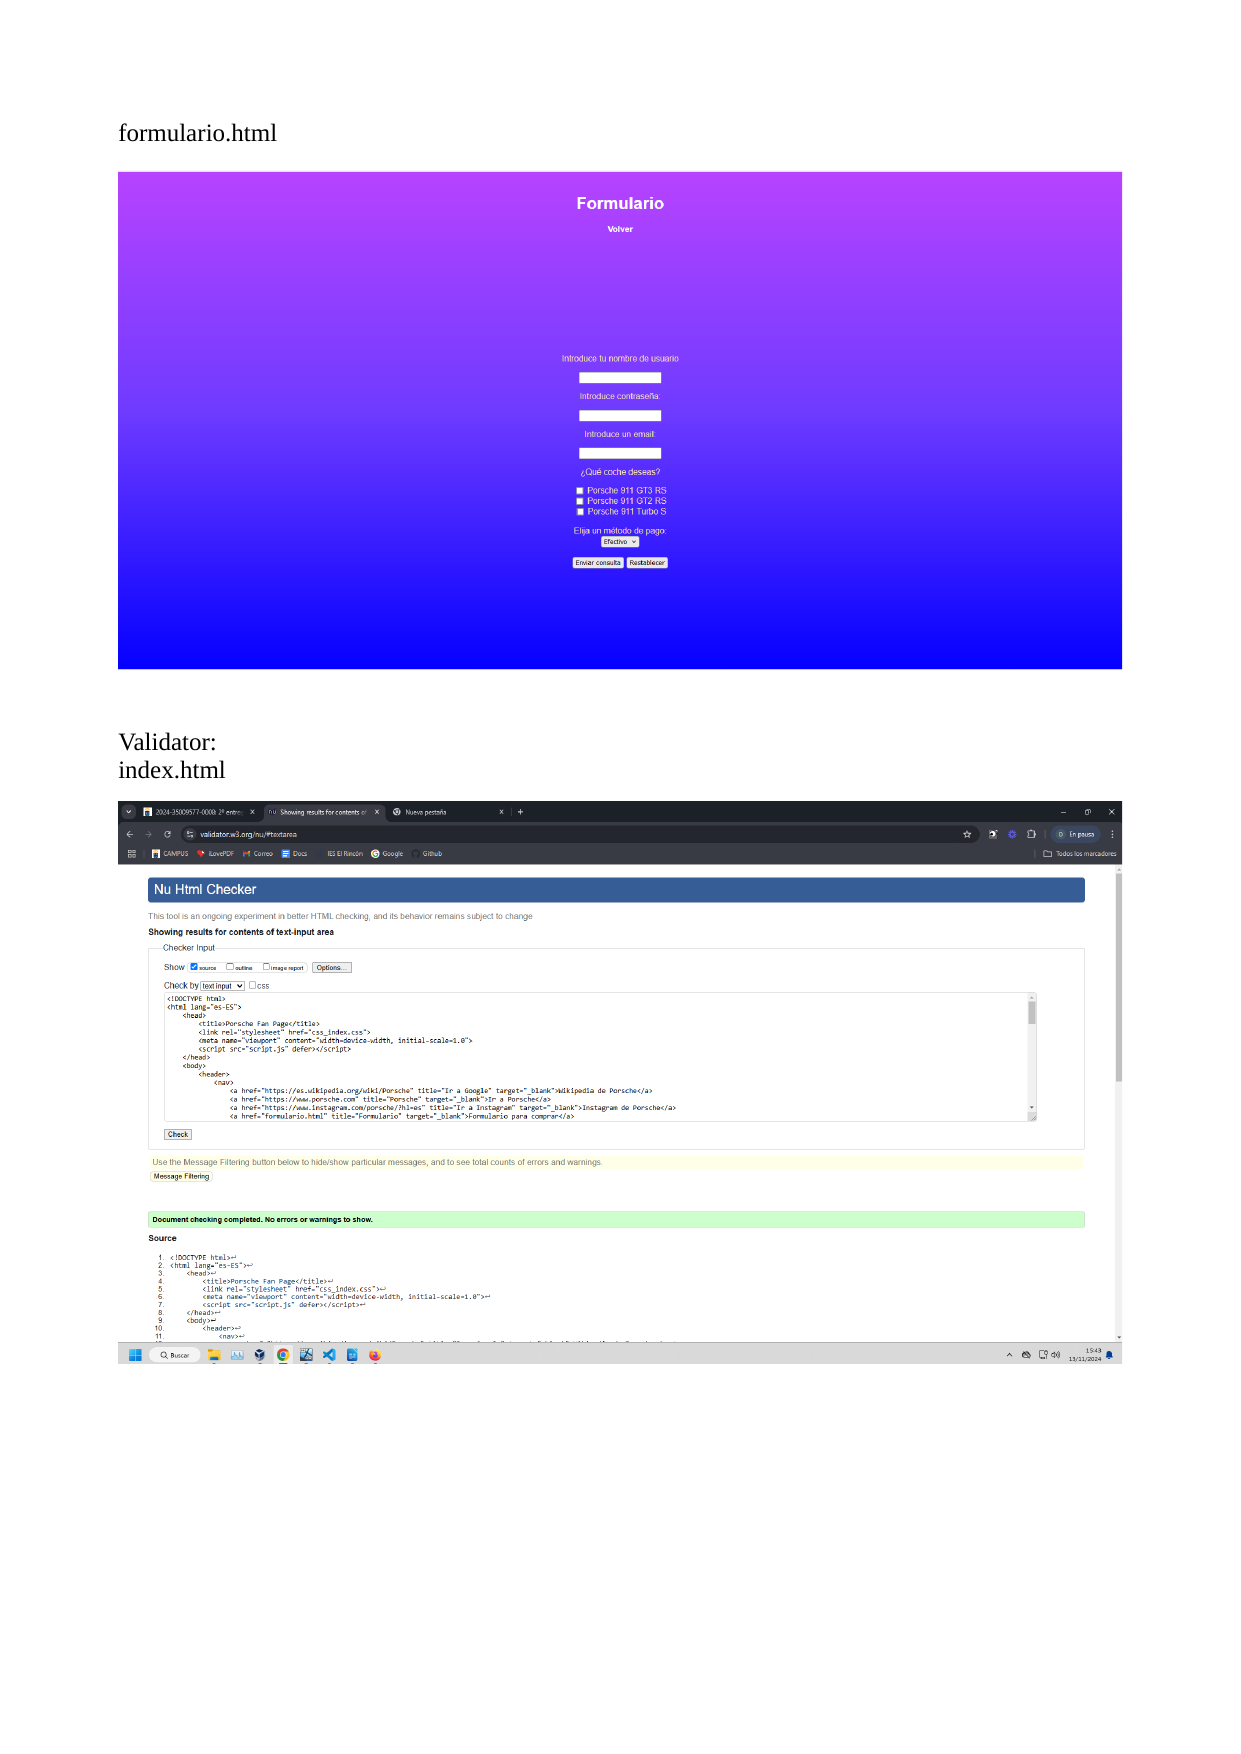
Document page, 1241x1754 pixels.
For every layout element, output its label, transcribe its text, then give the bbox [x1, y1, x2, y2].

text index.html [118, 756, 1122, 784]
text Validator: [118, 727, 1122, 756]
picture [118, 801, 1123, 1364]
text formulario.html [118, 118, 1122, 147]
picture [118, 170, 1123, 670]
